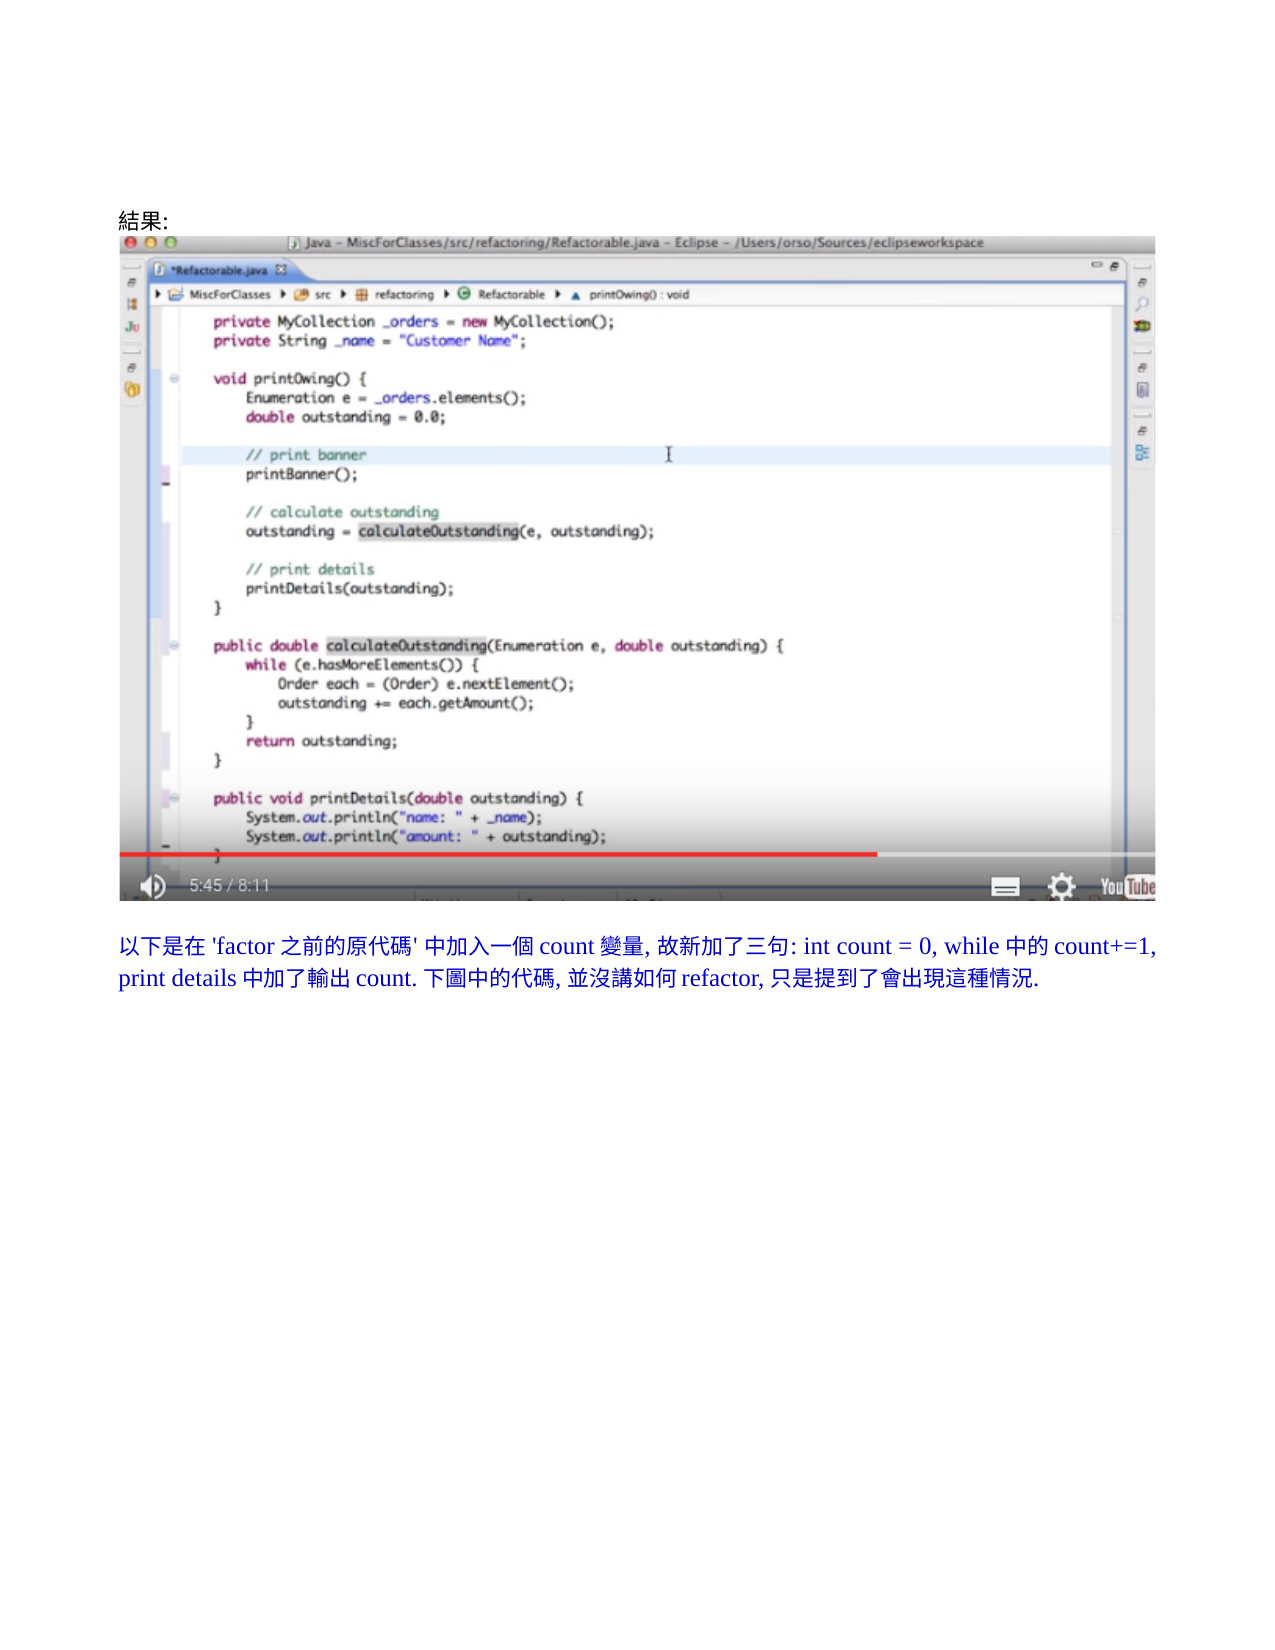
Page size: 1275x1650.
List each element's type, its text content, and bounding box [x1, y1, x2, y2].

text 結果: [118, 204, 1157, 236]
text 以下是在 'factor之前的原代碼' 中加入一個count變量, 故新加了三句: int count = 0, while中的count+=1, print details中加了輸出count. 下圖中的代碼, 並沒講如何refactor, 只是提到了會出現這種情況. [118, 929, 1157, 992]
picture [119, 236, 1156, 901]
